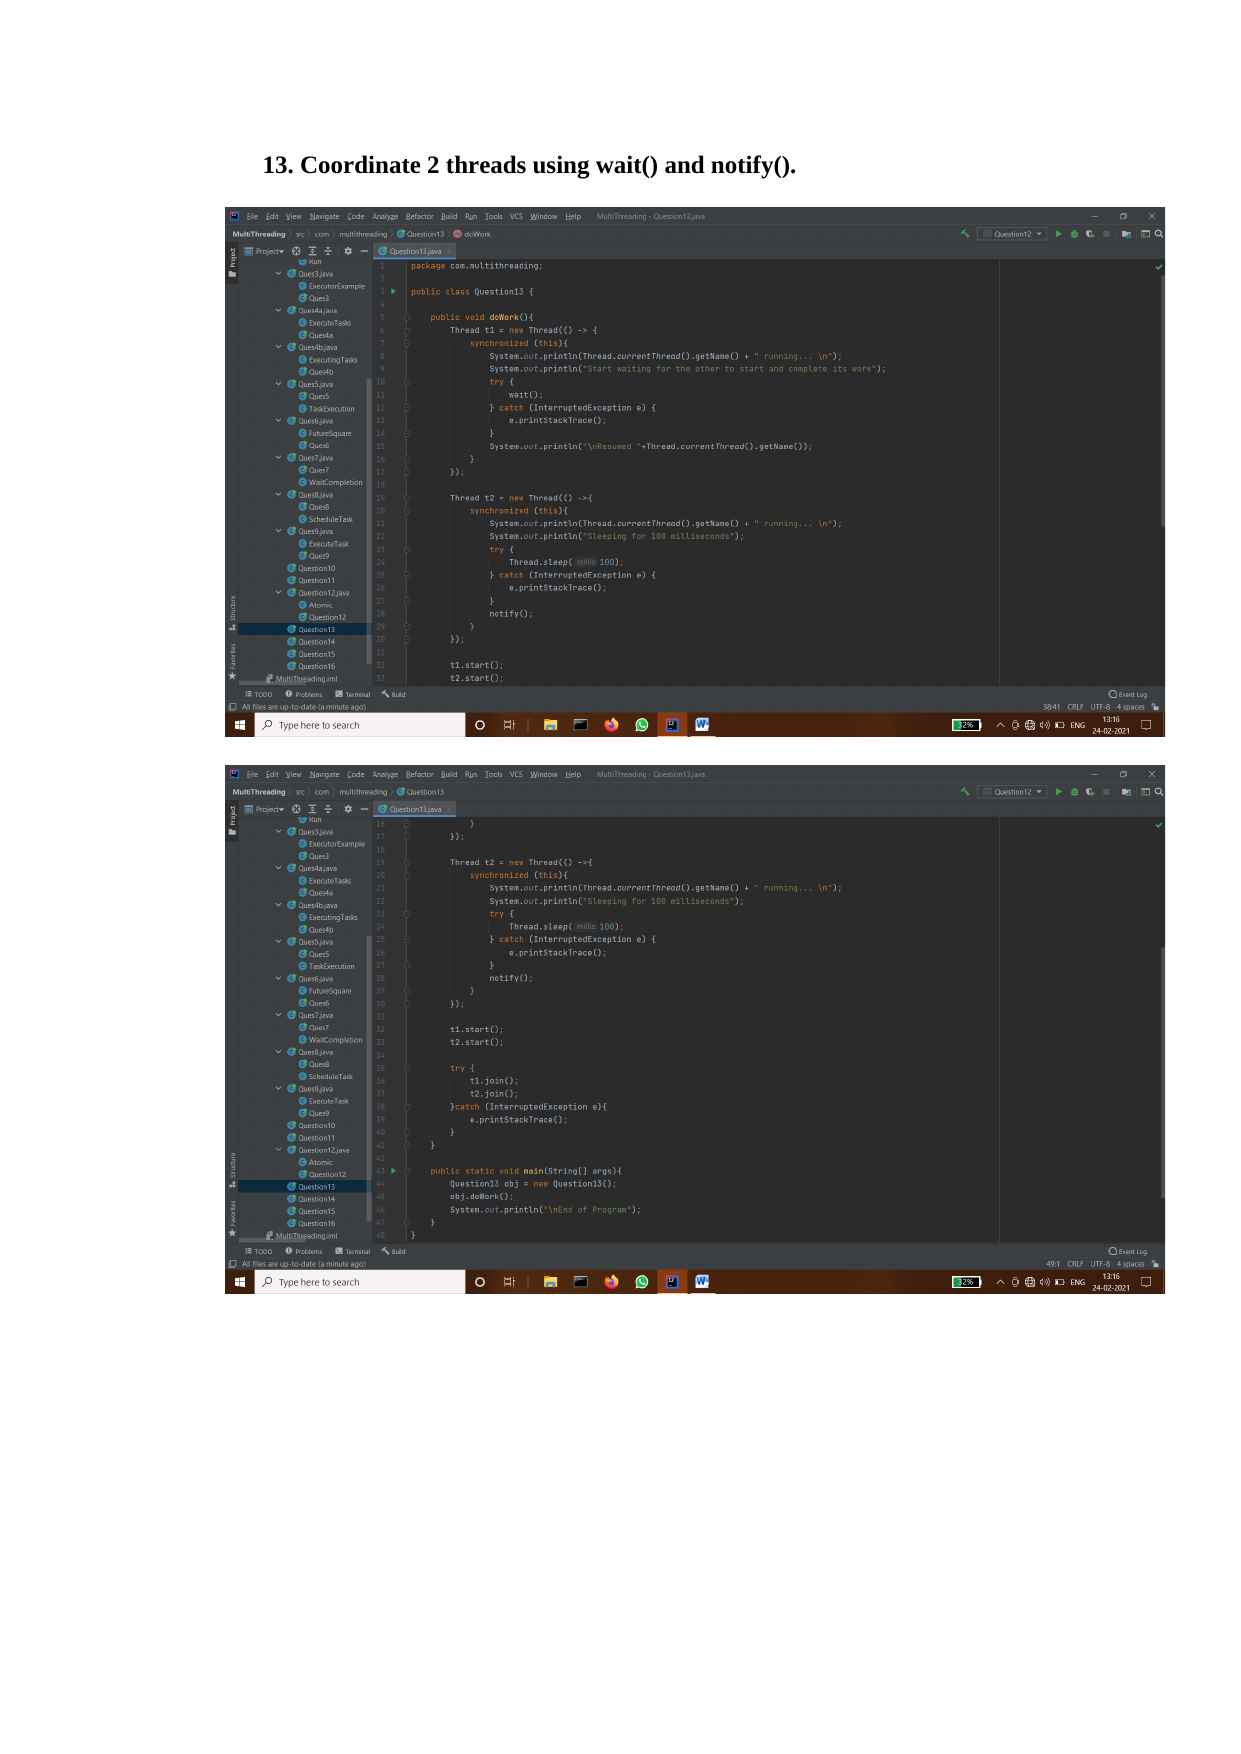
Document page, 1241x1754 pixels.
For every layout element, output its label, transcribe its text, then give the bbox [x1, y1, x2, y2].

list Coordinate 2 threads using wait() and notify(). [262, 150, 1090, 179]
